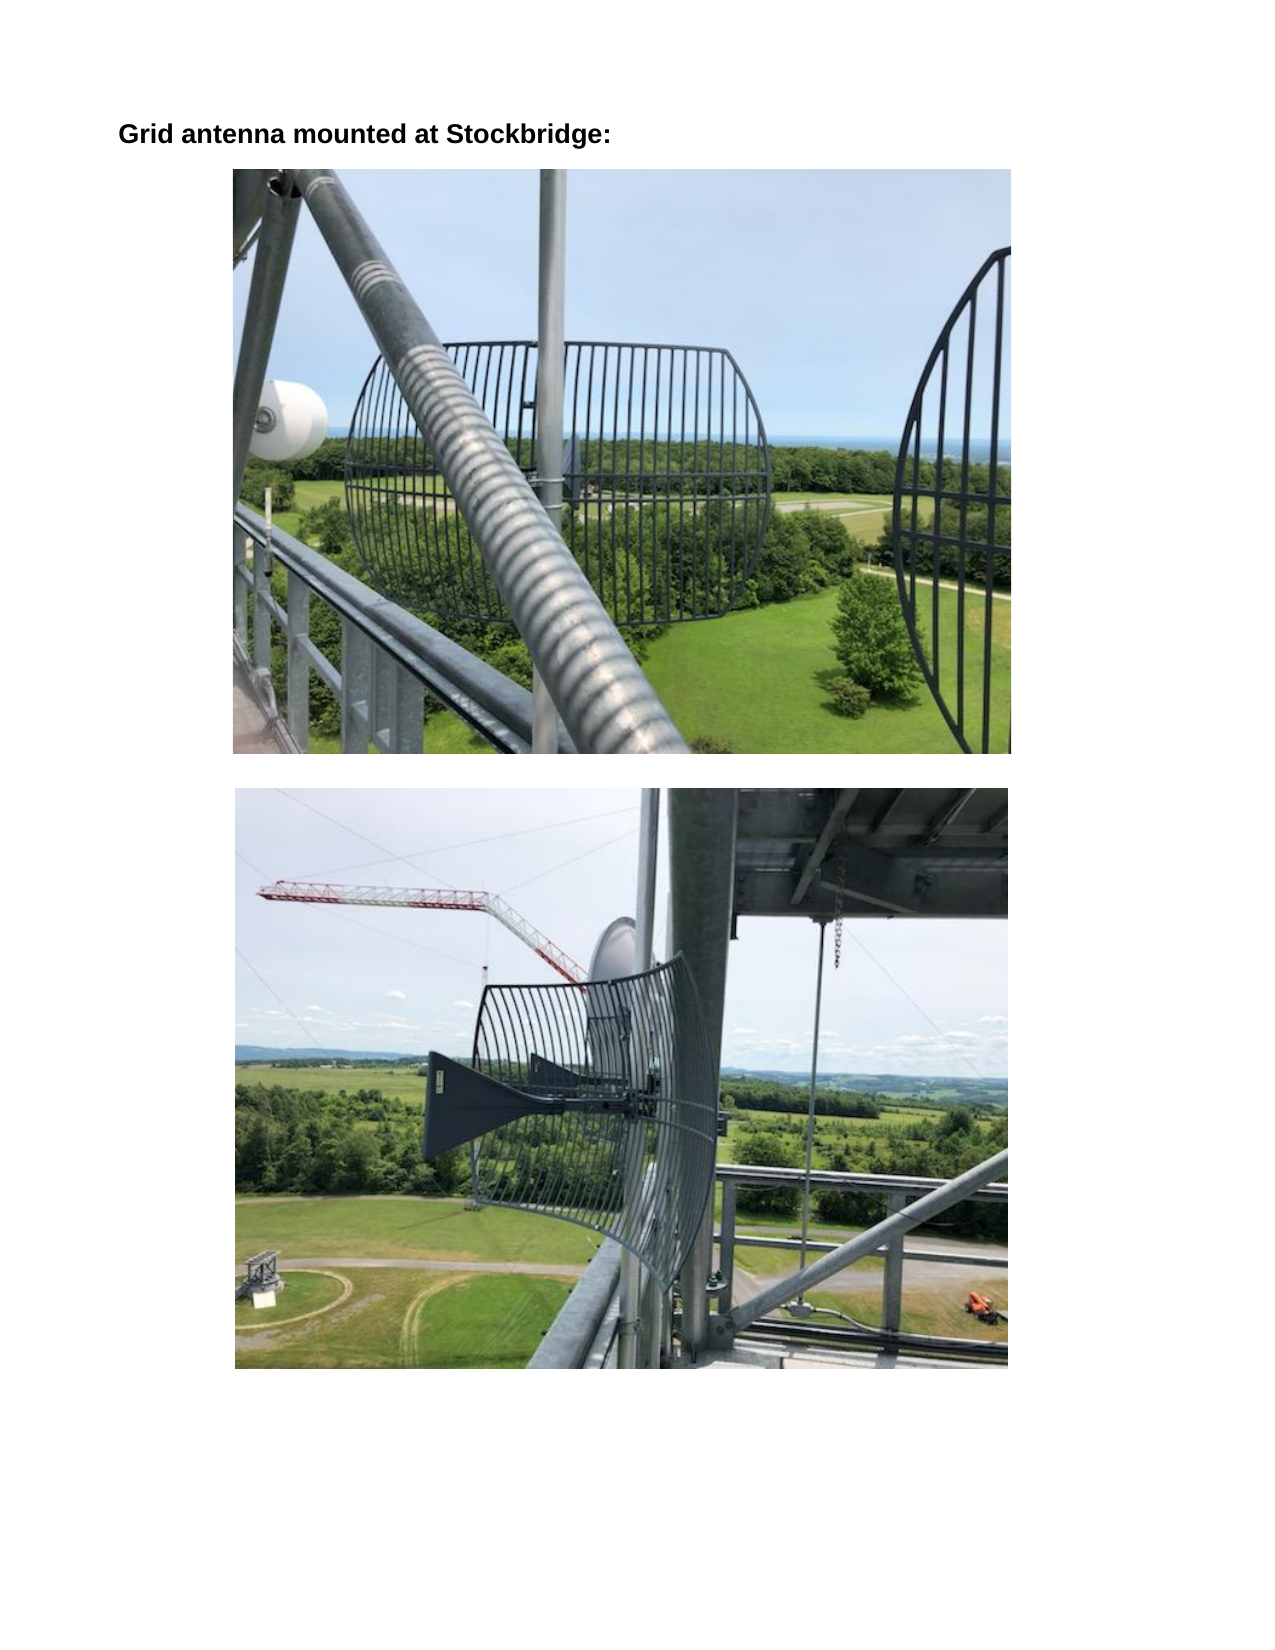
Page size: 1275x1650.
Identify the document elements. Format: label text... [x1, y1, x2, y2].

picture [232, 169, 1012, 754]
text Grid antenna mounted at Stockbridge: [118, 118, 1157, 149]
picture [235, 788, 1008, 1369]
